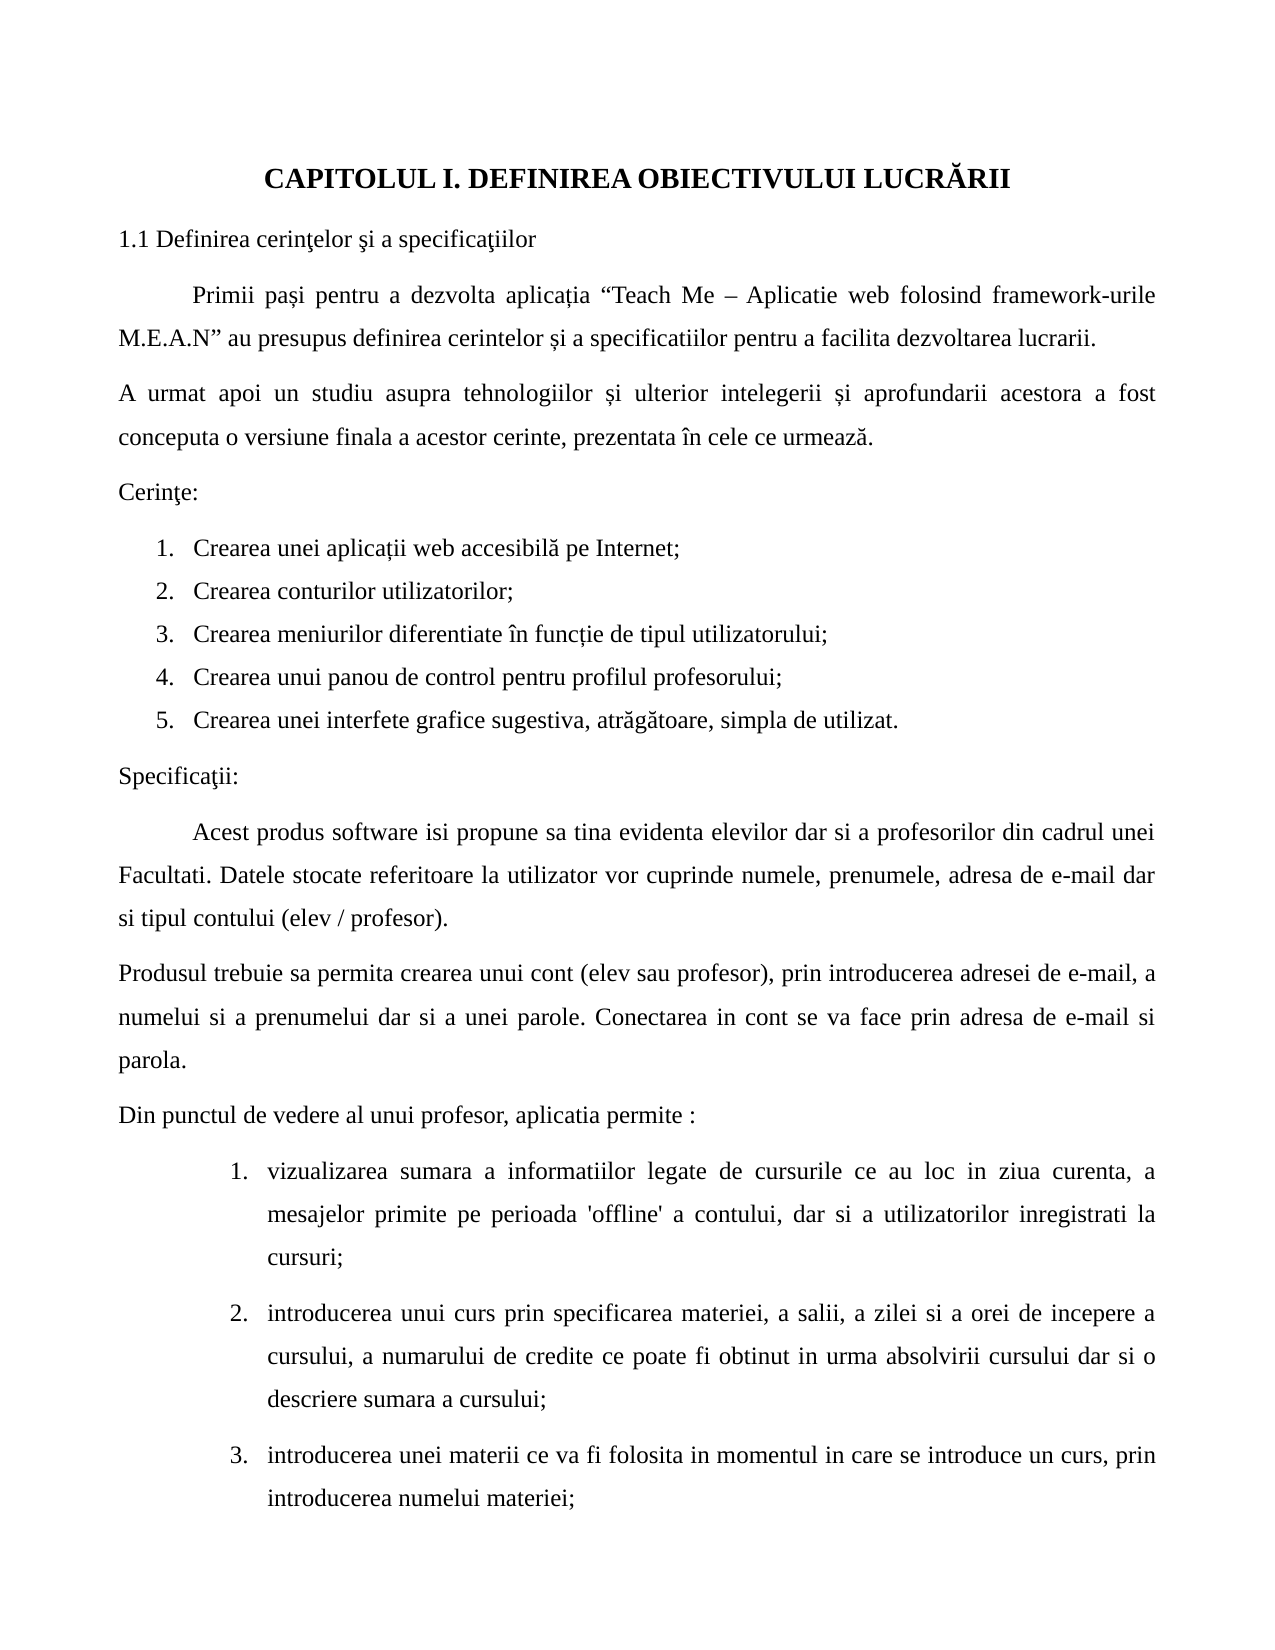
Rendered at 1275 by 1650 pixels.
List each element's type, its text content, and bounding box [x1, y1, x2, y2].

list Crearea conturilor utilizatorilor; [156, 576, 1157, 605]
text Din punctul de vedere al unui profesor, aplicatia permite : [118, 1100, 1157, 1129]
list Crearea unei aplicații web accesibilă pe Internet; [156, 533, 1157, 562]
text Specificaţii: [118, 761, 1157, 790]
text A urmat apoi un studiu asupra tehnologiilor și ulterior intelegerii și aprofundarii acestora a fost conceputa o versiune finala a acestor cerinte, prezentata în cele ce urmează. [118, 378, 1157, 450]
text Primii pași pentru a dezvolta aplicația “Teach Me – Aplicatie web folosind framework-urile M.E.A.N” au presupus definirea cerintelor și a specificatiilor pentru a facilita dezvoltarea lucrarii. [118, 280, 1157, 352]
list Crearea unei interfete grafice sugestiva, atrăgătoare, simpla de utilizat. [156, 705, 1157, 734]
list Definirea cerinţelor şi a specificaţiilor [118, 224, 1157, 253]
text CAPITOLUL I. DEFINIREA OBIECTIVULUI LUCRĂRII [118, 161, 1157, 195]
text Produsul trebuie sa permita crearea unui cont (elev sau profesor), prin introducerea adresei de e-mail, a numelui si a prenumelui dar si a unei parole. Conectarea in cont se va face prin adresa de e-mail si parola. [118, 958, 1157, 1073]
list Crearea meniurilor diferentiate în funcție de tipul utilizatorului; [156, 619, 1157, 648]
list Crearea unui panou de control pentru profilul profesorului; [156, 662, 1157, 691]
list introducerea unui curs prin specificarea materiei, a salii, a zilei si a orei de incepere a cursului, a numarului de credite ce poate fi obtinut in urma absolvirii cursului dar si o descriere sumara a cursului; [229, 1298, 1157, 1413]
text Cerinţe: [118, 477, 1157, 506]
list introducerea unei materii ce va fi folosita in momentul in care se introduce un curs, prin introducerea numelui materiei; [229, 1440, 1157, 1512]
list vizualizarea sumara a informatiilor legate de cursurile ce au loc in ziua curenta, a mesajelor primite pe perioada 'offline' a contului, dar si a utilizatorilor inregistrati la cursuri; [229, 1156, 1157, 1271]
text Acest produs software isi propune sa tina evidenta elevilor dar si a profesorilor din cadrul unei Facultati. Datele stocate referitoare la utilizator vor cuprinde numele, prenumele, adresa de e-mail dar si tipul contului (elev / profesor). [118, 817, 1157, 932]
